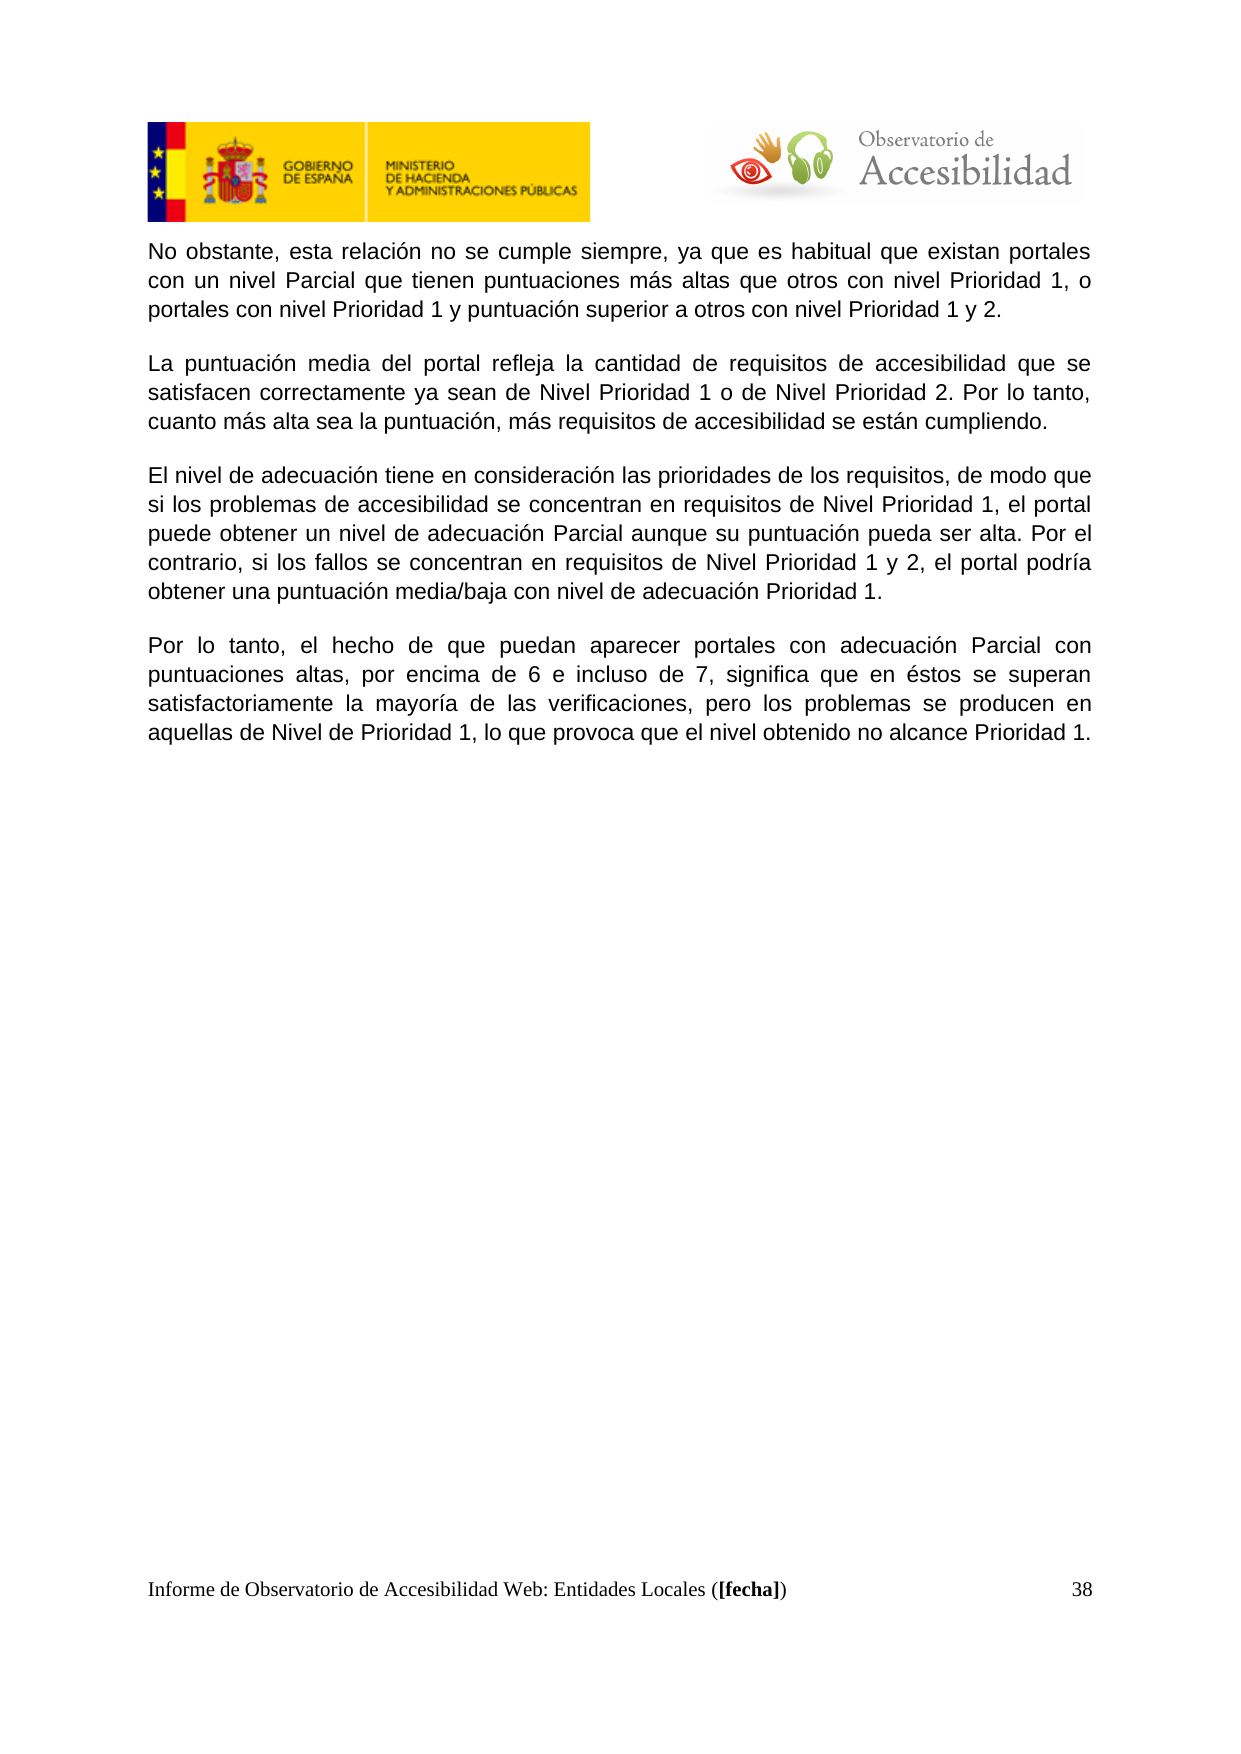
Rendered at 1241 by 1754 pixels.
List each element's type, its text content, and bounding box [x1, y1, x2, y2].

text Por lo tanto, el hecho de que puedan aparecer portales con adecuación Parcial con puntuaciones altas, por encima de 6 e incluso de 7, significa que en éstos se superan satisfactoriamente la mayoría de las verificaciones, pero los problemas se producen en aquellas de Nivel de Prioridad 1, lo que provoca que el nivel obtenido no alcance Prioridad 1. [148, 632, 1092, 745]
picture [147, 122, 591, 222]
picture [710, 122, 1086, 205]
text La puntuación media del portal refleja la cantidad de requisitos de accesibilidad que se satisfacen correctamente ya sean de Nivel Prioridad 1 o de Nivel Prioridad 2. Por lo tanto, cuanto más alta sea la puntuación, más requisitos de accesibilidad se están cumpliendo. [148, 350, 1092, 434]
text El nivel de adecuación tiene en consideración las prioridades de los requisitos, de modo que si los problemas de accesibilidad se concentran en requisitos de Nivel Prioridad 1, el portal puede obtener un nivel de adecuación Parcial aunque su puntuación pueda ser alta. Por el contrario, si los fallos se concentran en requisitos de Nivel Prioridad 1 y 2, el portal podría obtener una puntuación media/baja con nivel de adecuación Prioridad 1. [148, 462, 1092, 604]
text No obstante, esta relación no se cumple siempre, ya que es habitual que existan portales con un nivel Parcial que tienen puntuaciones más altas que otros con nivel Prioridad 1, o portales con nivel Prioridad 1 y puntuación superior a otros con nivel Prioridad 1 y 2. [148, 238, 1092, 322]
